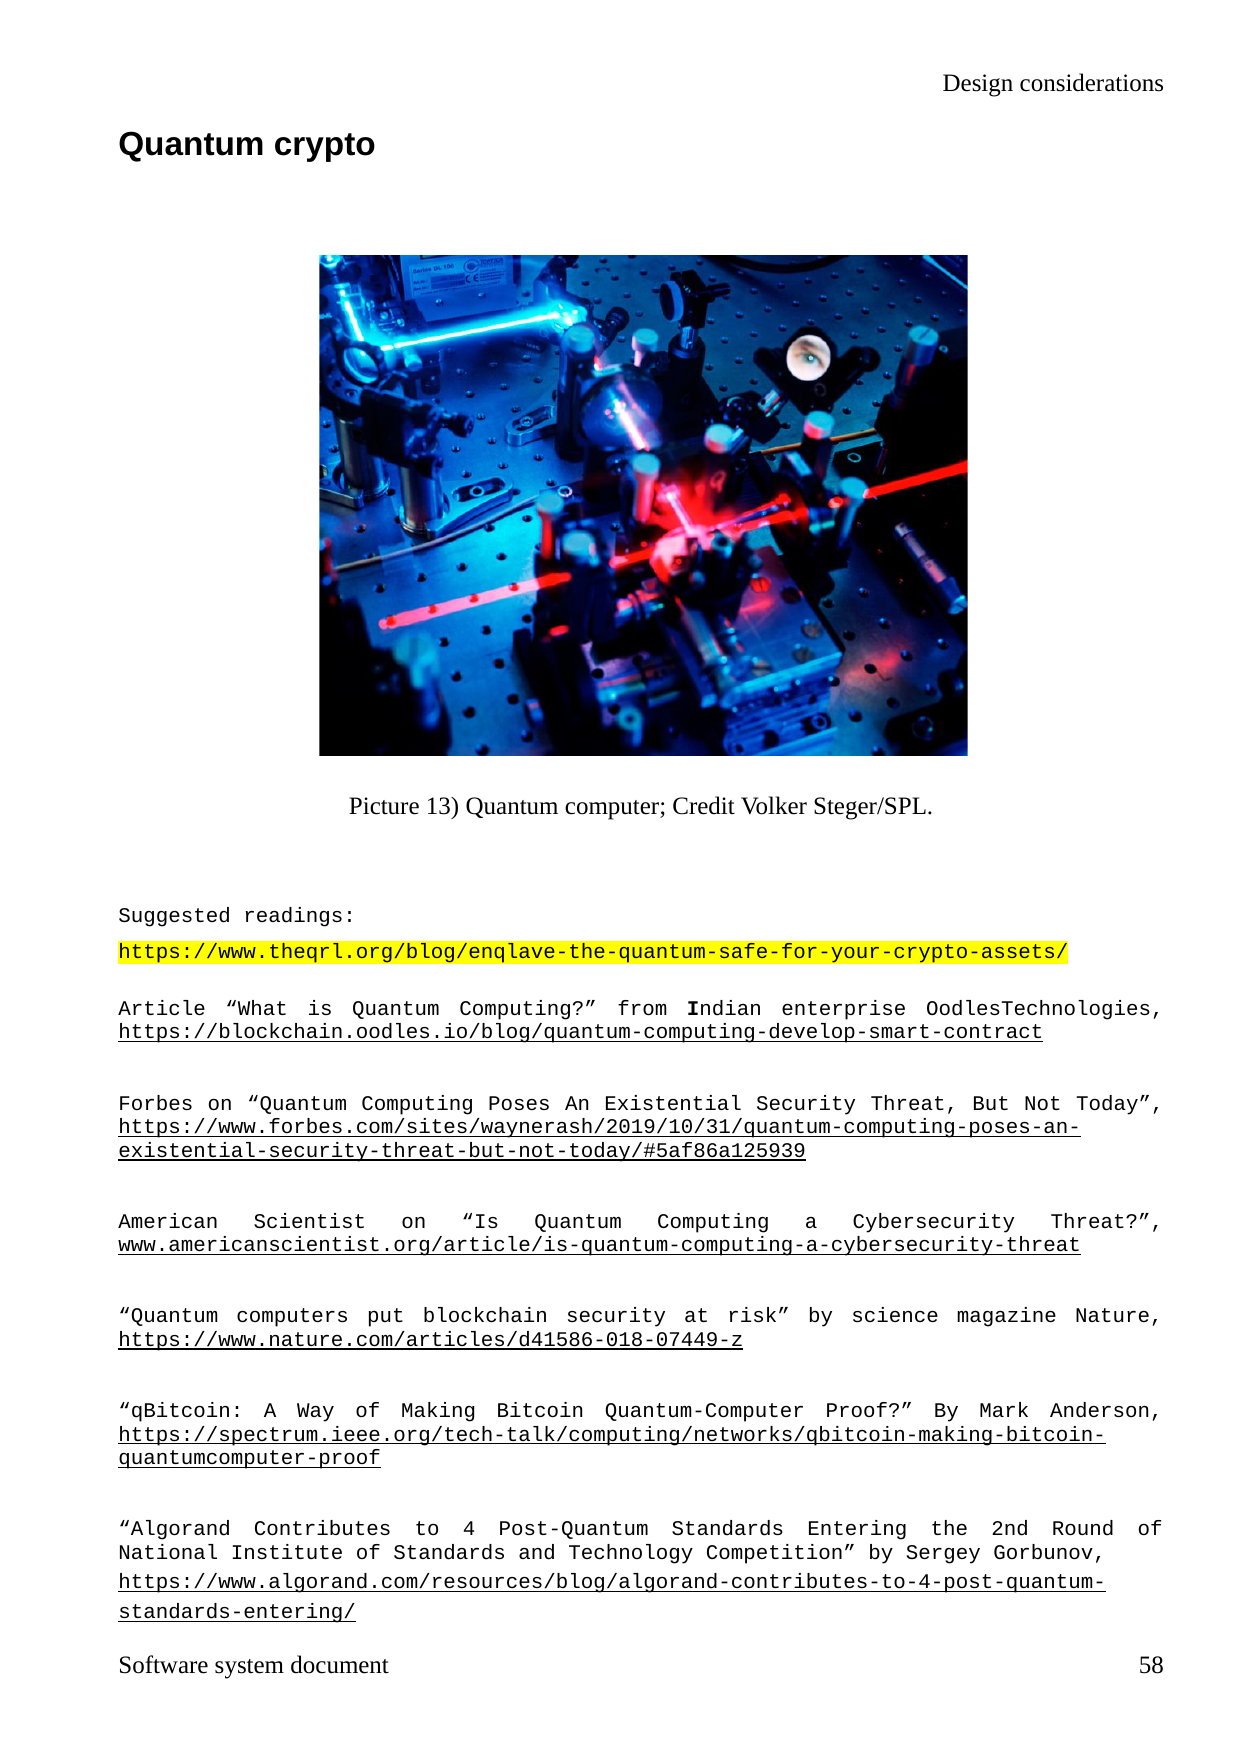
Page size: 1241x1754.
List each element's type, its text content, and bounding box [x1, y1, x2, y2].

picture [319, 255, 968, 756]
text Picture 13) Quantum computer; Credit Volker Steger/SPL. [118, 791, 1164, 820]
text American Scientist on “Is Quantum Computing a Cybersecurity Threat?”, www.americanscientist.org/article/is-quantum-computing-a-cybersecurity-threat [118, 1211, 1164, 1258]
text https://www.algorand.com/resources/blog/algorand-contributes-to-4-post-quantum-standards-entering/ [118, 1565, 1164, 1624]
text Forbes on “Quantum Computing Poses An Existential Security Threat, But Not Today”, https://www.forbes.com/sites/waynerash/2019/10/31/quantum-computing-poses-an-existential-security-threat-but-not-today/#5af86a125939 [118, 1092, 1164, 1163]
text https://www.theqrl.org/blog/enqlave-the-quantum-safe-for-your-crypto-assets/ [118, 941, 1164, 964]
text “Algorand Contributes to 4 Post-Quantum Standards Entering the 2nd Round of National Institute of Standards and Technology Competition” by Sergey Gorbunov, [118, 1518, 1164, 1565]
text “qBitcoin: A Way of Making Bitcoin Quantum-Computer Proof?” By Mark Anderson, https://spectrum.ieee.org/tech-talk/computing/networks/qbitcoin-making-bitcoin-quantumcomputer-proof [118, 1400, 1164, 1471]
text Suggested readings: [118, 905, 1164, 928]
subtitle Quantum crypto [118, 124, 1164, 162]
subtitle Article “What is Quantum Computing?” from Indian enterprise OodlesTechnologies, https://blockchain.oodles.io/blog/quantum-computing-develop-smart-contract [118, 998, 1164, 1045]
text “Quantum computers put blockchain security at risk” by science magazine Nature, https://www.nature.com/articles/d41586-018-07449-z [118, 1305, 1164, 1353]
